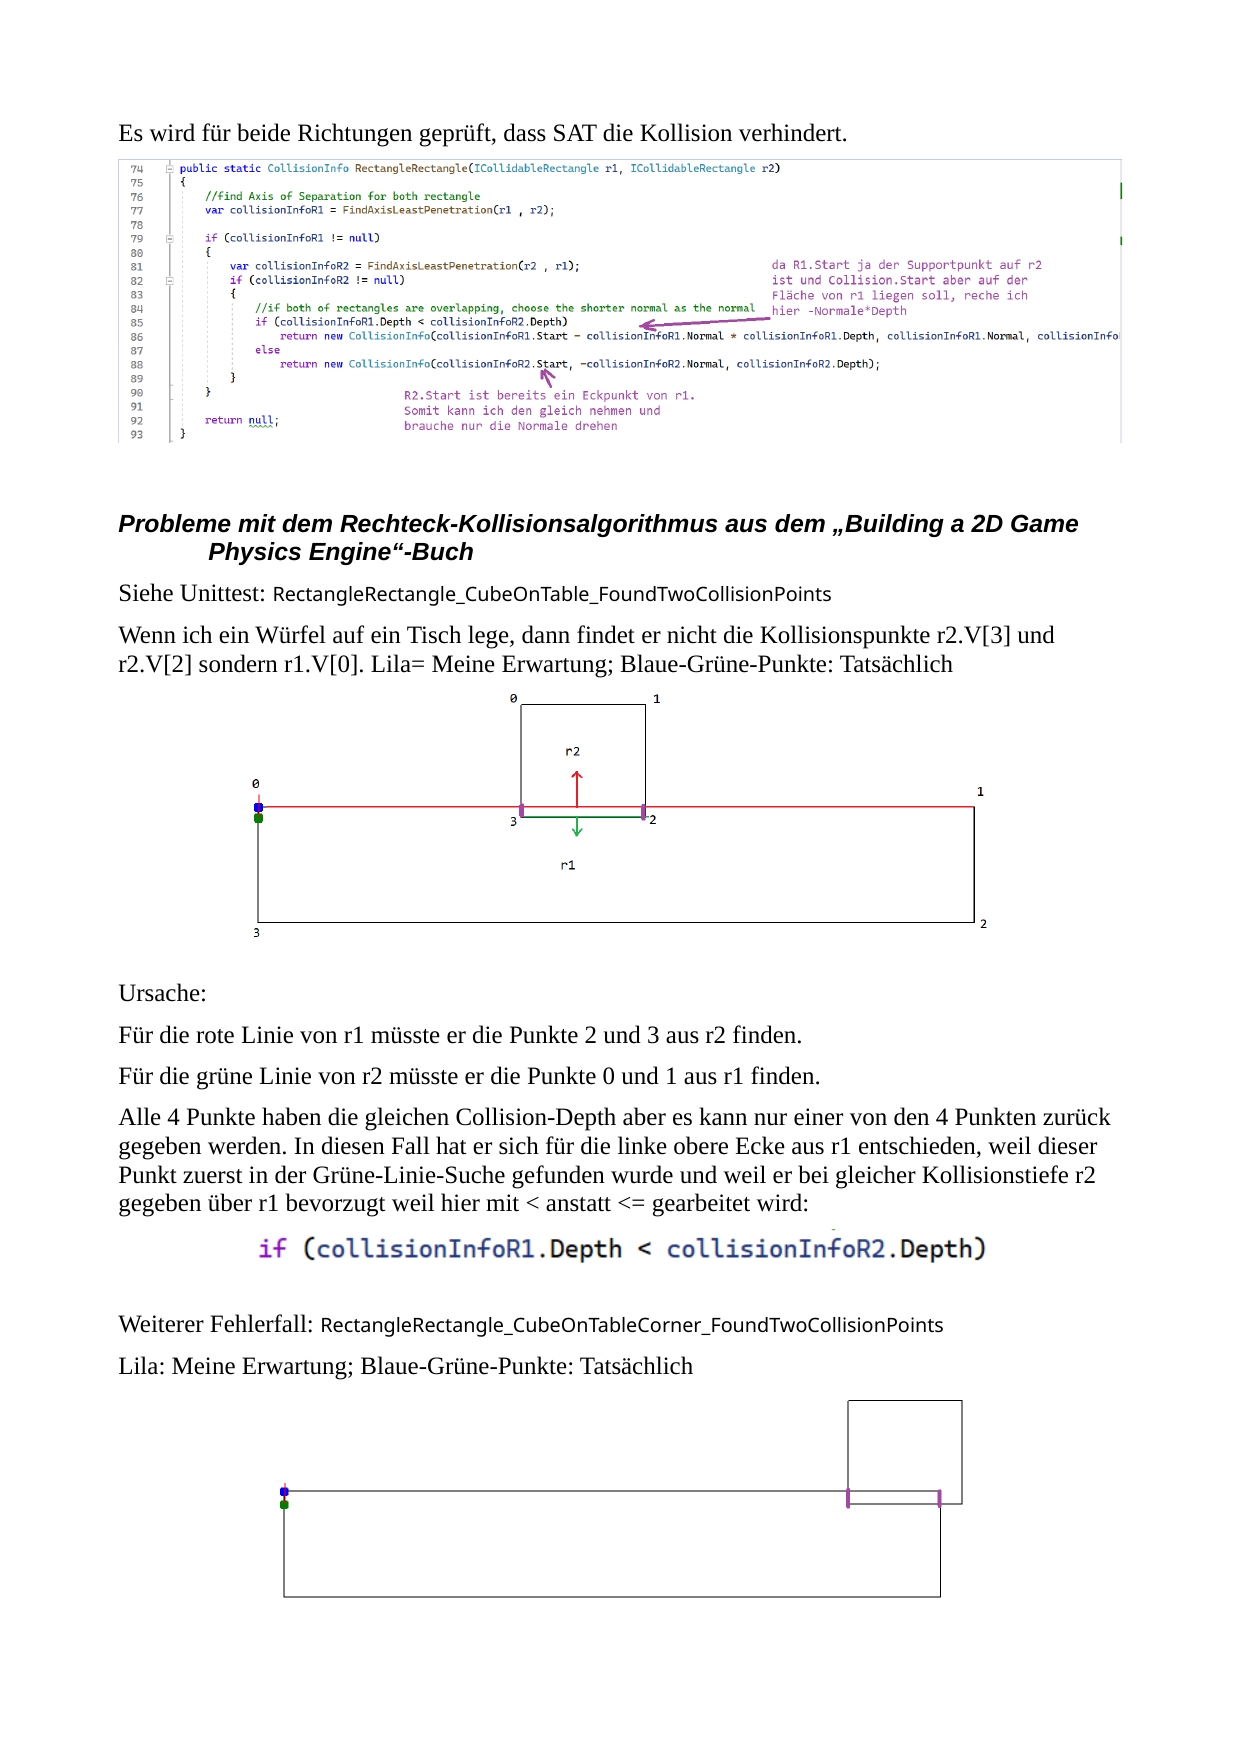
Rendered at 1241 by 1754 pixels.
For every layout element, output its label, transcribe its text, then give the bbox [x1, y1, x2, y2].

picture [250, 690, 991, 938]
text Für die grüne Linie von r2 müsste er die Punkte 0 und 1 aus r1 finden. [118, 1061, 1122, 1090]
picture [118, 159, 1123, 443]
text Siehe Unittest: RectangleRectangle_CubeOnTable_FoundTwoCollisionPoints [118, 578, 1122, 608]
text Ursache: [118, 978, 1122, 1007]
picture [247, 1229, 993, 1268]
text Es wird für beide Richtungen geprüft, dass SAT die Kollision verhindert. [118, 118, 1122, 147]
text Weiterer Fehlerfall: RectangleRectangle_CubeOnTableCorner_FoundTwoCollisionPoints [118, 1309, 1122, 1338]
text Wenn ich ein Würfel auf ein Tisch lege, dann findet er nicht die Kollisionspunkte r2.V[3] und r2.V[2] sondern r1.V[0]. Lila= Meine Erwartung; Blaue-Grüne-Punkte: Tatsächlich [118, 620, 1122, 678]
text Lila: Meine Erwartung; Blaue-Grüne-Punkte: Tatsächlich [118, 1351, 1122, 1380]
picture [275, 1392, 965, 1607]
text Für die rote Linie von r1 müsste er die Punkte 2 und 3 aus r2 finden. [118, 1020, 1122, 1048]
text Alle 4 Punkte haben die gleichen Collision-Depth aber es kann nur einer von den 4 Punkten zurück gegeben werden. In diesen Fall hat er sich für die linke obere Ecke aus r1 entschieden, weil dieser Punkt zuerst in der Grüne-Linie-Suche gefunden wurde und weil er bei gleicher Kollisionstiefe r2 gegeben über r1 bevorzugt weil hier mit < anstatt <= gearbeitet wird: [118, 1102, 1122, 1217]
subtitle Probleme mit dem Rechteck-Kollisionsalgorithmus aus dem „Building a 2D Game Physics Engine“-Buch [118, 509, 1122, 566]
